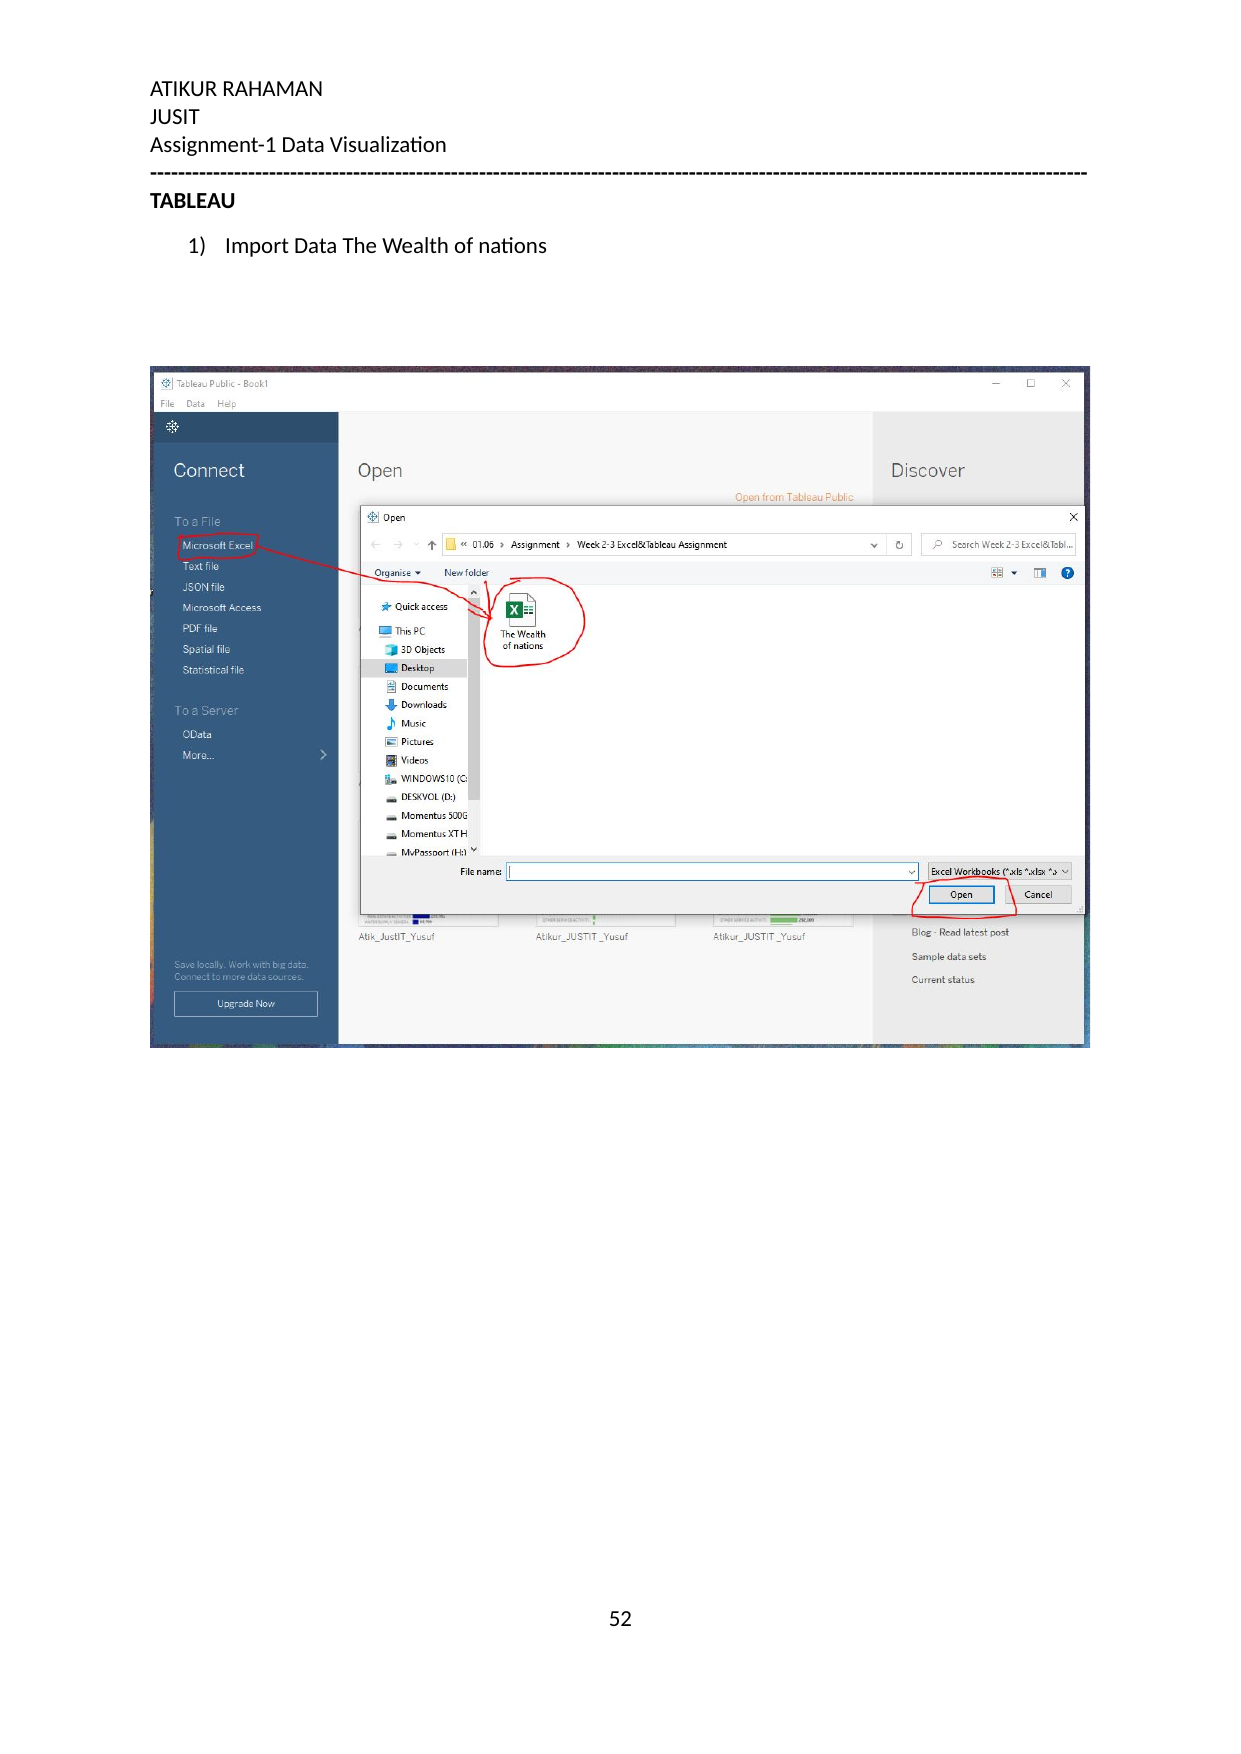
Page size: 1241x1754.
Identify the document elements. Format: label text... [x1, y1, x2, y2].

list Import Data The Wealth of nations [187, 231, 1090, 259]
subtitle TABLEAU [150, 186, 1090, 214]
